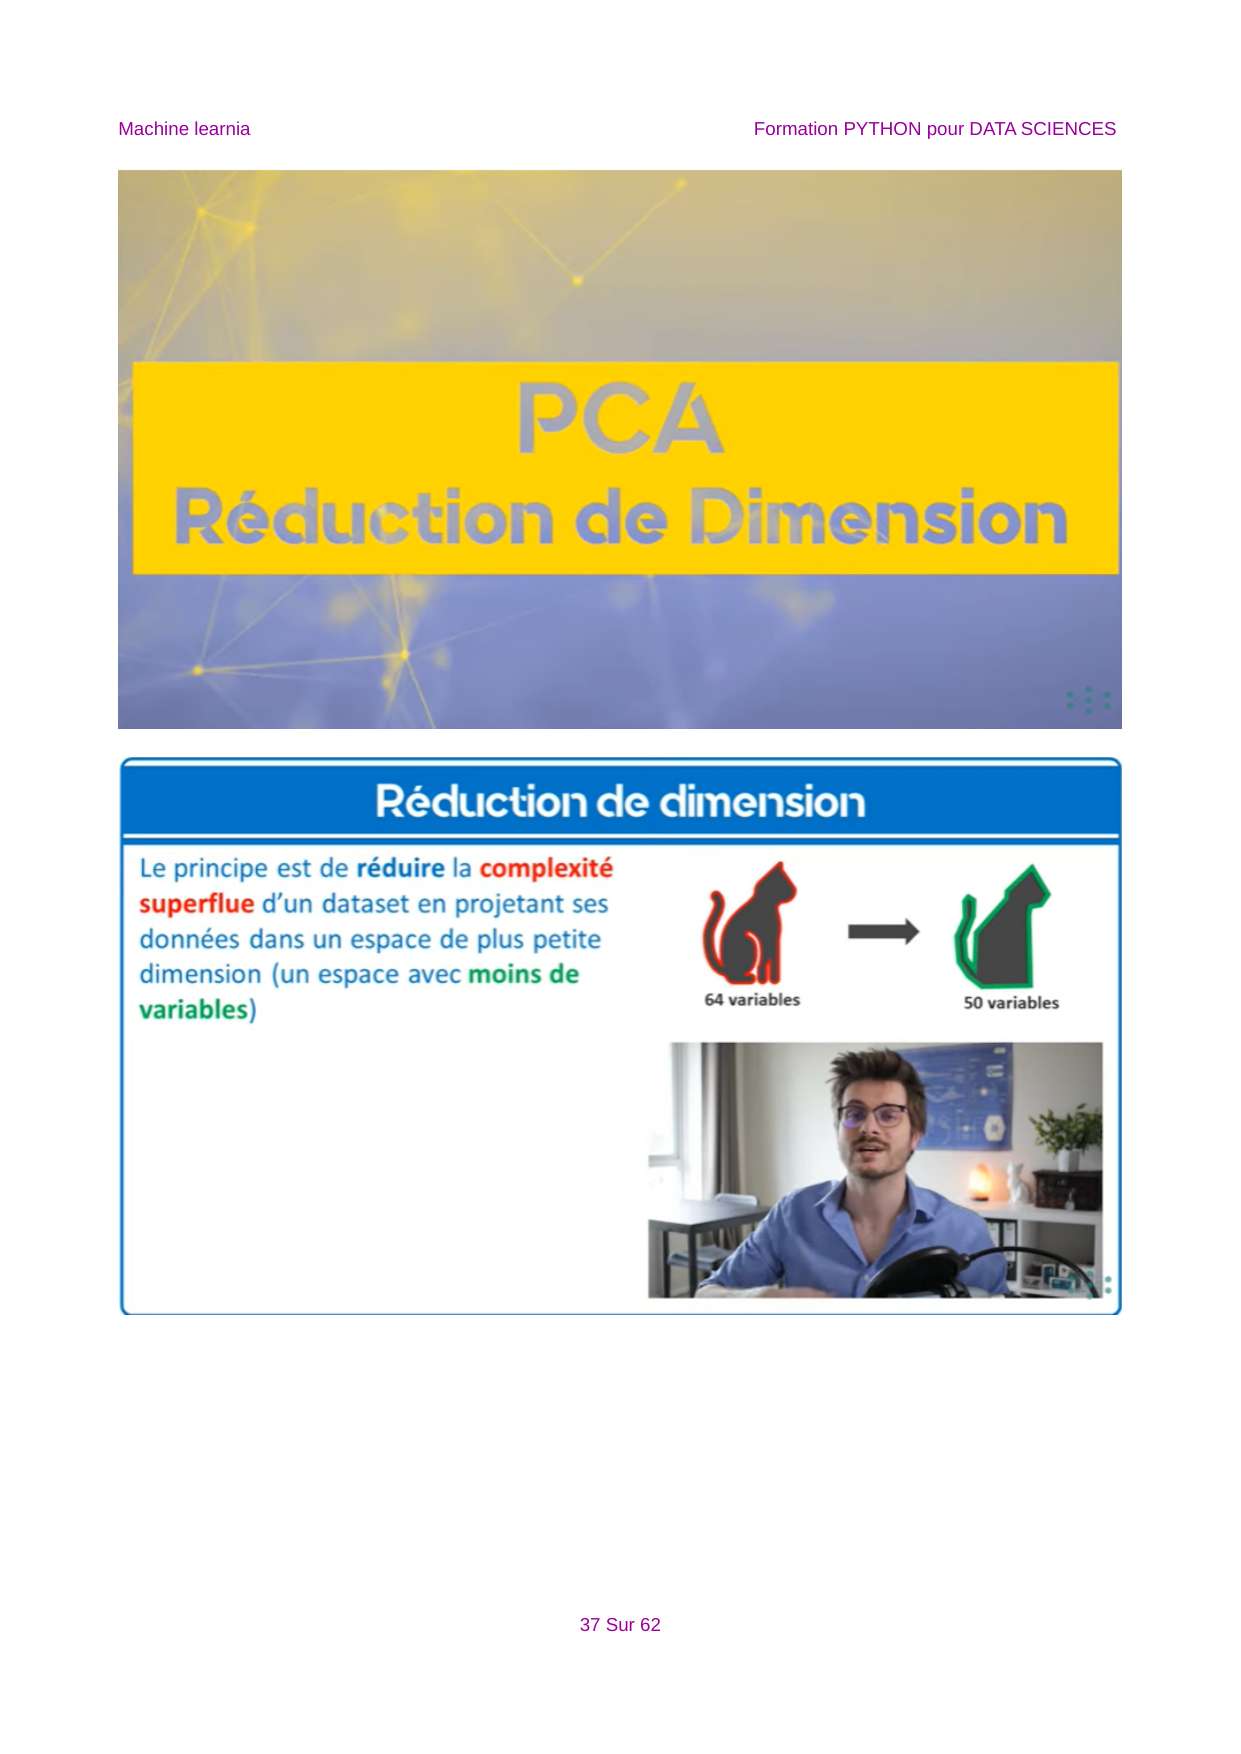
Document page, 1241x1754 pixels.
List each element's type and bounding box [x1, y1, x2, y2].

picture [118, 757, 1122, 1315]
picture [118, 169, 1122, 729]
